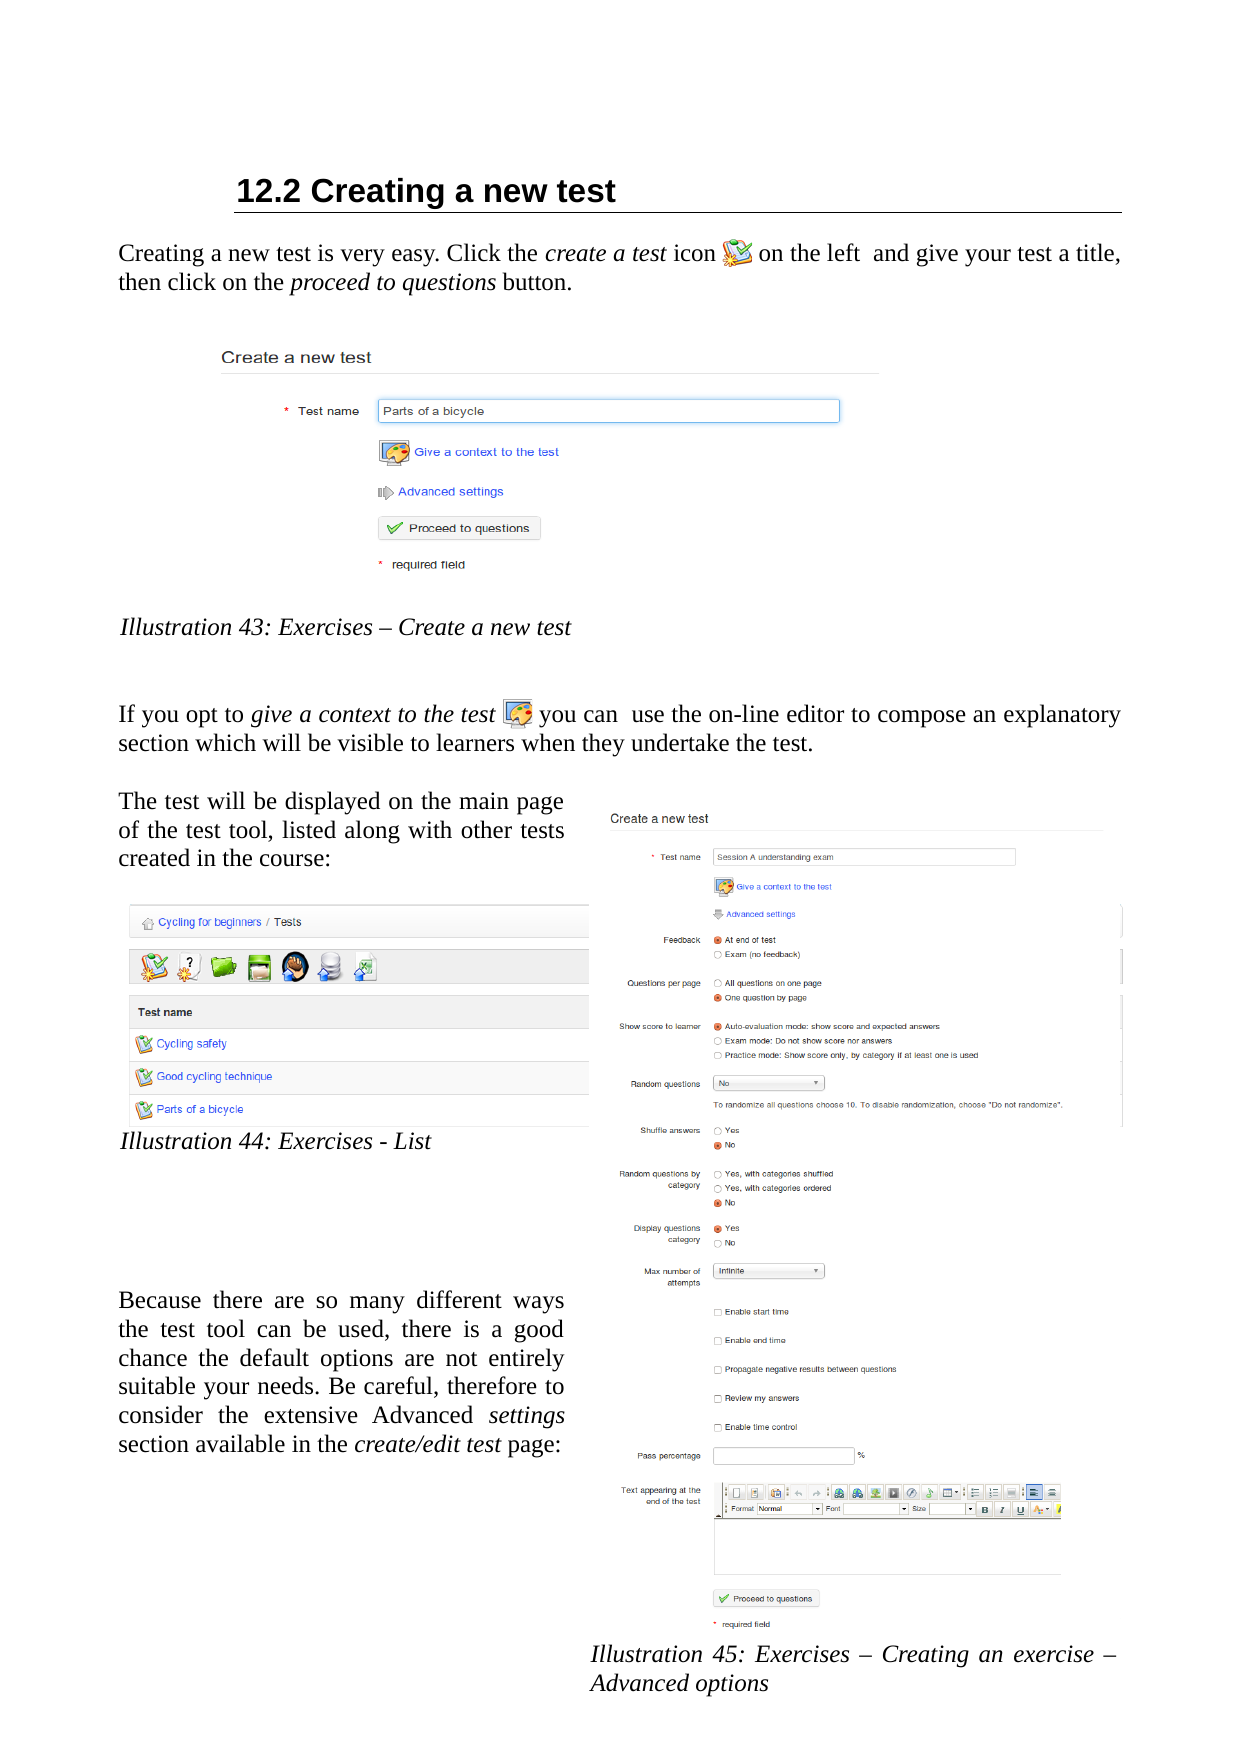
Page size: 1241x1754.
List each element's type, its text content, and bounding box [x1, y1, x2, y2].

text Creating a new test is very easy. Click the create a test icon on the left and give your test a title, then click on the proceed to questions button. [118, 237, 1122, 296]
text Because there are so many different ways the test tool can be used, there is a good chance the default options are not entirely suitable your needs. Be careful, therefore to consider the extensive Advanced settings section available in the create/edit test page: [118, 1285, 589, 1458]
text If you opt to give a context to the test you can use the on-line editor to compose an explanatory section which will be visible to learners when they undertake the test. [118, 699, 1122, 757]
picture [722, 237, 753, 267]
picture [1120, 904, 1124, 1127]
picture [604, 807, 1104, 1640]
text Illustration 45: Exercises – Creating an exercise – Advanced options [590, 809, 1119, 1697]
text Illustration 44: Exercises - List [120, 886, 589, 1155]
text The test will be displayed on the main page of the test tool, listed along with other tests created in the course: [118, 786, 1122, 872]
text Illustration 43: Exercises – Create a new test [120, 612, 1120, 641]
picture [205, 340, 880, 591]
subtitle Creating a new test [234, 172, 1122, 212]
picture [502, 699, 533, 729]
picture [124, 904, 589, 1127]
